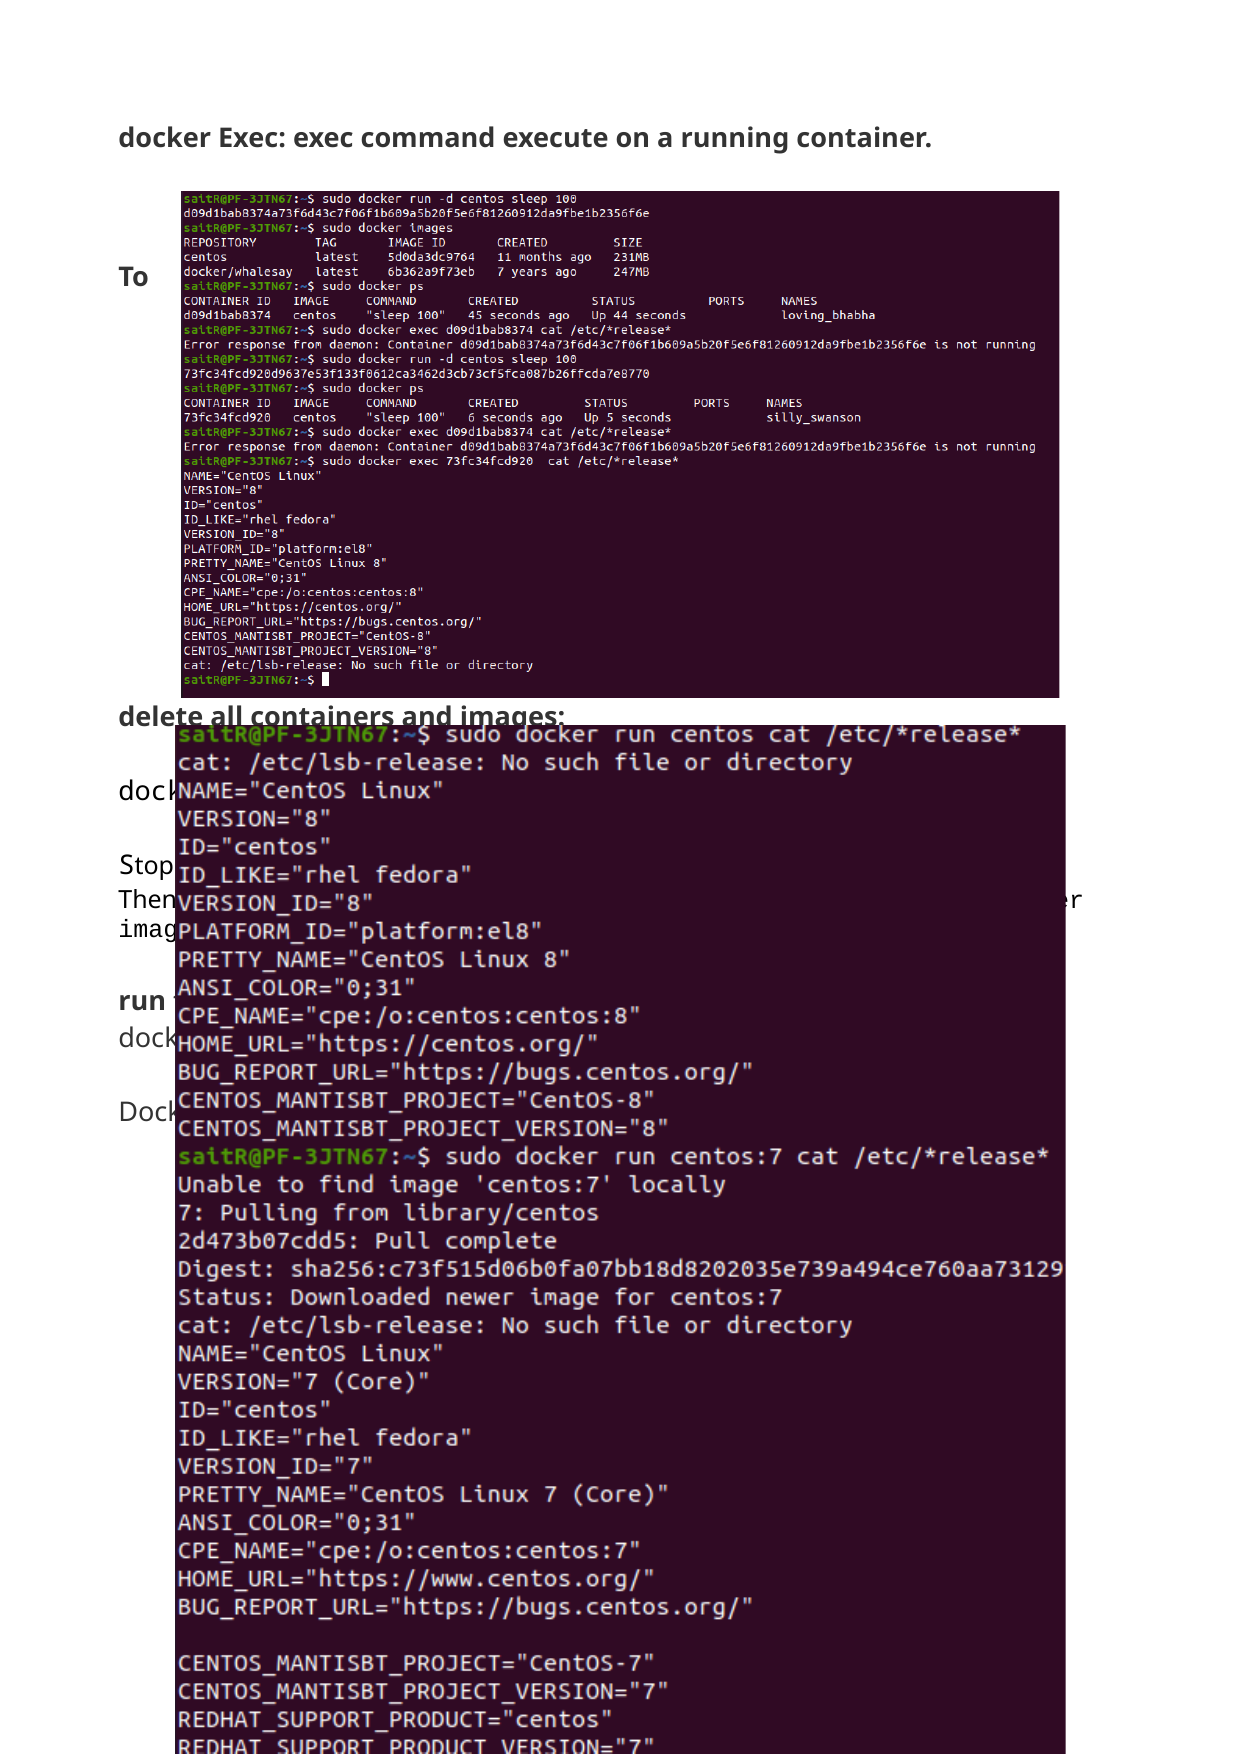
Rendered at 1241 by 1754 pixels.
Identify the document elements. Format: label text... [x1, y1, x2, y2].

text docker rmi <IMAGE:TAG> [1066, 771, 1122, 808]
text docker run redis => pulls the latest version of the redis. [1066, 1018, 1122, 1055]
text Docker run redis:4.0.4 => pulls the version mentioned [118, 1092, 175, 1129]
text run tag: [1066, 982, 1122, 1018]
text Docker run redis:4.0.4 => pulls the version mentioned [1066, 1092, 1122, 1129]
text docker run redis => pulls the latest version of the redis. [118, 1018, 175, 1055]
text docker Exec: exec command execute on a running container. [118, 118, 1122, 155]
text docker rmi <IMAGE:TAG> [118, 771, 175, 808]
text Stop and delete all the containers being used by images. Then run the command to delete all the available images: docker rmi $(docker images -aq) [118, 845, 175, 945]
text run tag: [118, 982, 175, 1018]
text To delete all containers and images: [118, 257, 1122, 734]
text Stop and delete all the containers being used by images. Then run the command to delete all the available images: docker rmi $(docker images -aq) [1066, 845, 1122, 945]
